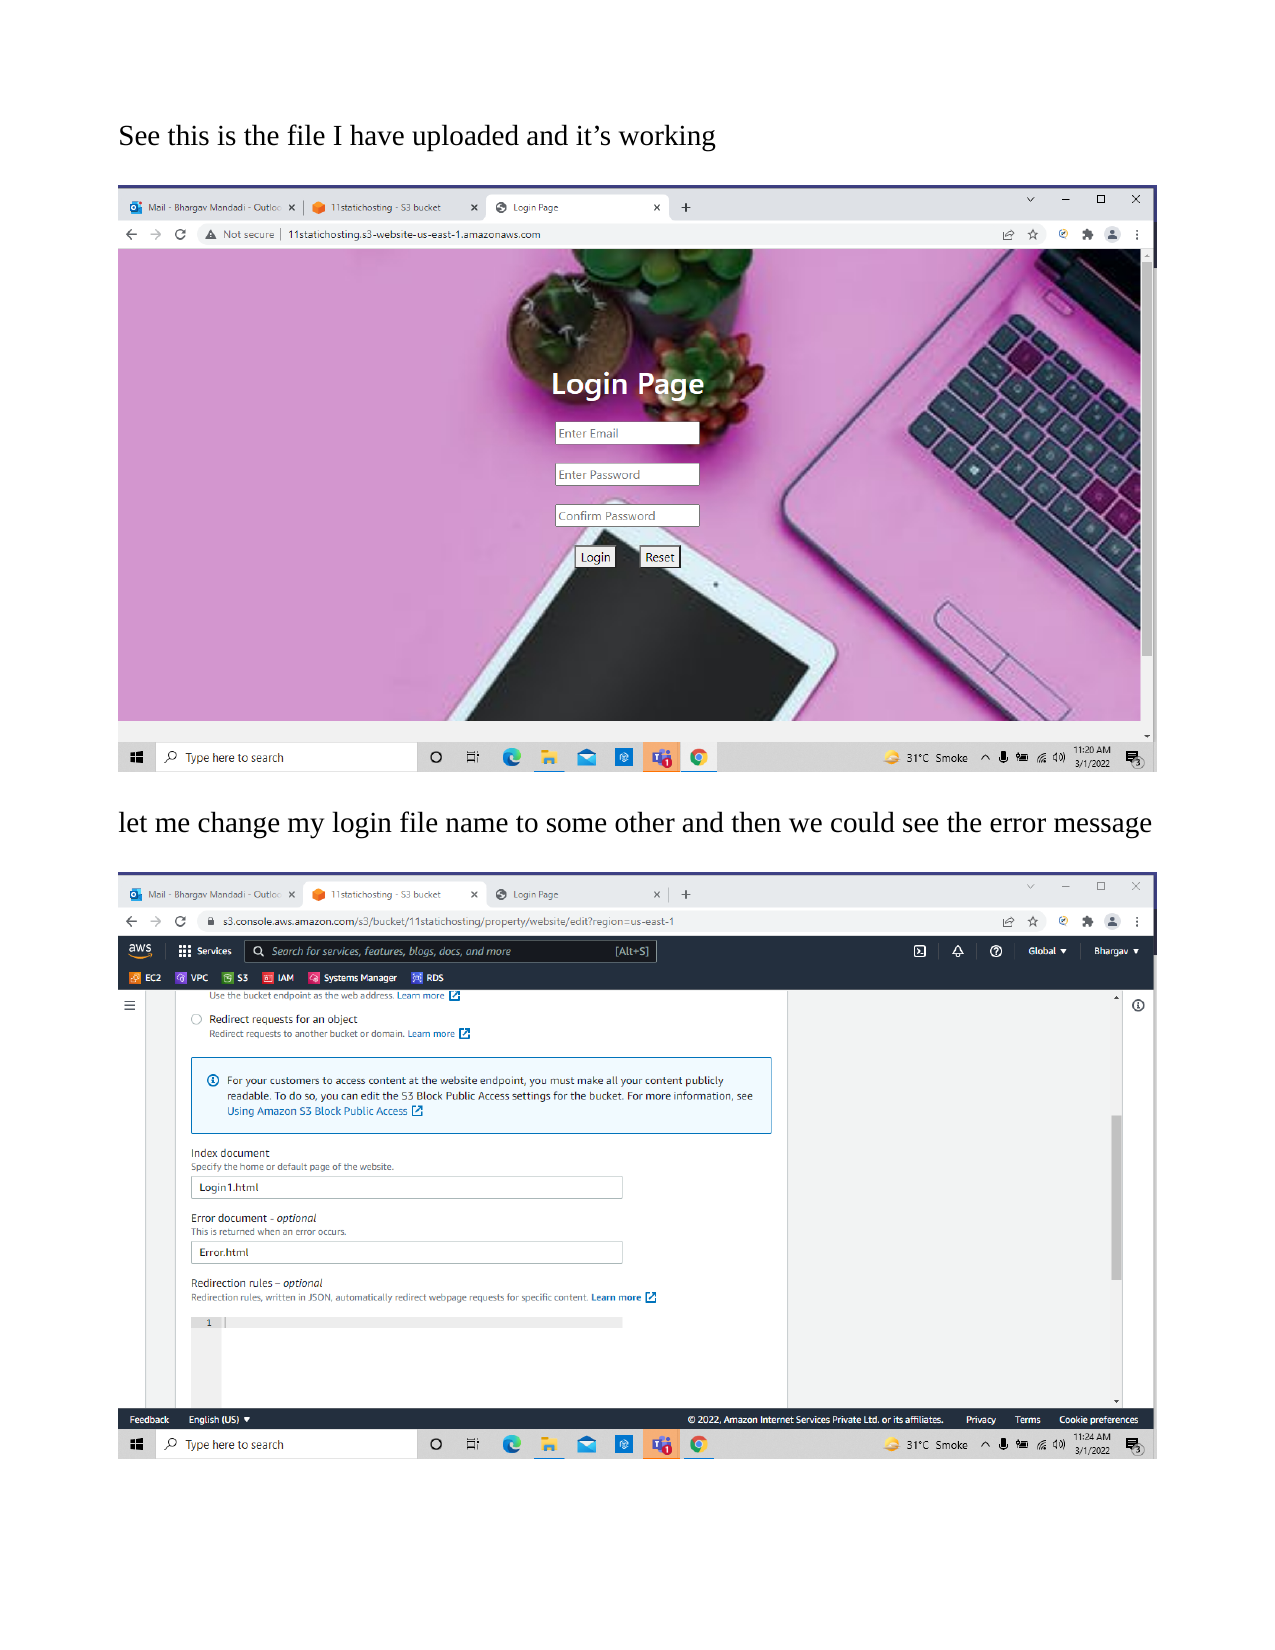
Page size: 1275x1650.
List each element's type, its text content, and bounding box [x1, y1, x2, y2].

text let me change my login file name to some other and then we could see the error message [118, 805, 1157, 839]
text See this is the file I have uploaded and it’s working [118, 118, 1157, 152]
picture [118, 872, 1157, 1459]
picture [118, 185, 1157, 772]
